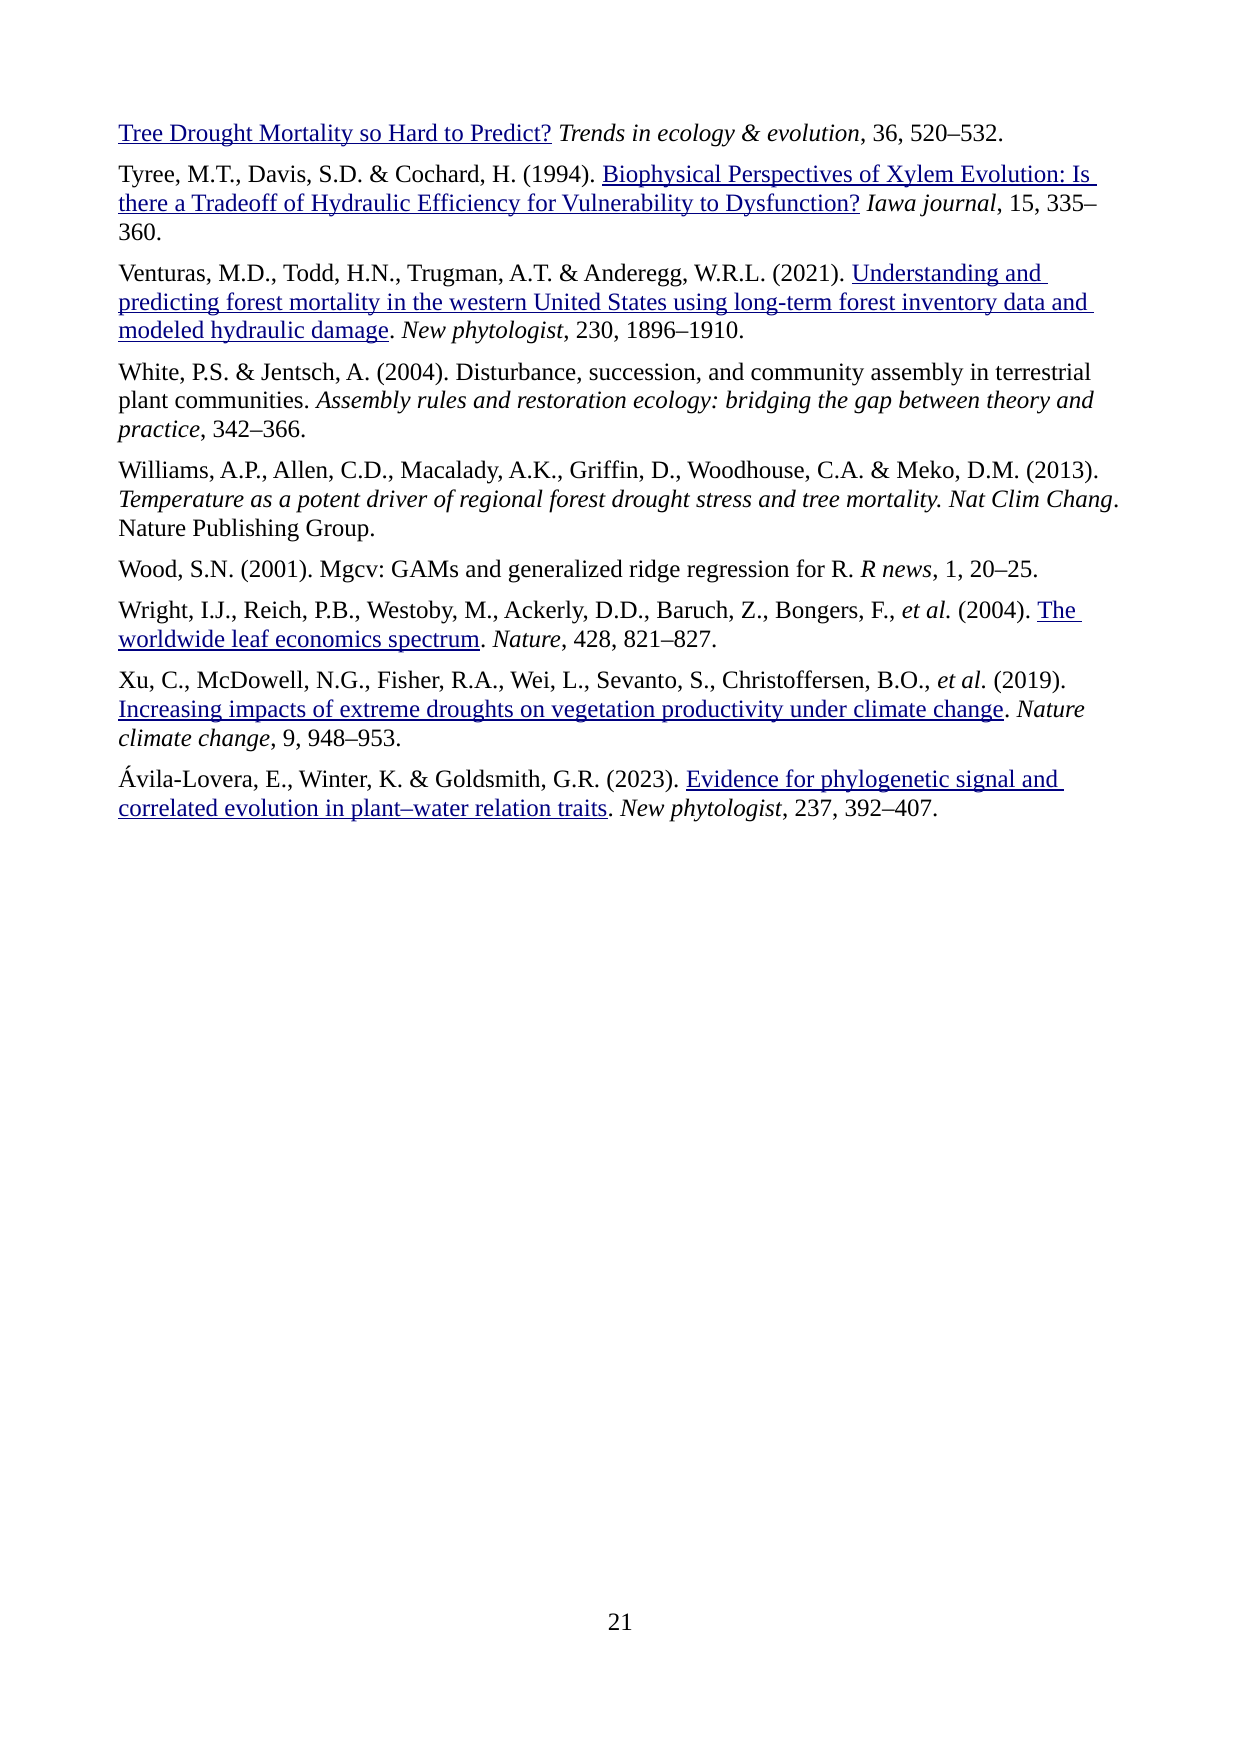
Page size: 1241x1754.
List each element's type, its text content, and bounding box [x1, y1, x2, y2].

text White, P.S. & Jentsch, A. (2004). Disturbance, succession, and community assembly in terrestrial plant communities. Assembly rules and restoration ecology: bridging the gap between theory and practice, 342–366. [118, 357, 1122, 443]
text Williams, A.P., Allen, C.D., Macalady, A.K., Griffin, D., Woodhouse, C.A. & Meko, D.M. (2013). Temperature as a potent driver of regional forest drought stress and tree mortality. Nat Clim Chang. Nature Publishing Group. [118, 456, 1122, 542]
text Wood, S.N. (2001). Mgcv: GAMs and generalized ridge regression for R. R news, 1, 20–25. [118, 554, 1122, 583]
text Tyree, M.T., Davis, S.D. & Cochard, H. (1994). Biophysical Perspectives of Xylem Evolution: Is there a Tradeoff of Hydraulic Efficiency for Vulnerability to Dysfunction? Iawa journal, 15, 335–360. [118, 159, 1122, 246]
text Wright, I.J., Reich, P.B., Westoby, M., Ackerly, D.D., Baruch, Z., Bongers, F., et al. (2004). The worldwide leaf economics spectrum. Nature, 428, 821–827. [118, 596, 1122, 653]
text Xu, C., McDowell, N.G., Fisher, R.A., Wei, L., Sevanto, S., Christoffersen, B.O., et al. (2019). Increasing impacts of extreme droughts on vegetation productivity under climate change. Nature climate change, 9, 948–953. [118, 666, 1122, 752]
text Ávila-Lovera, E., Winter, K. & Goldsmith, G.R. (2023). Evidence for phylogenetic signal and correlated evolution in plant–water relation traits. New phytologist, 237, 392–407. [118, 764, 1122, 822]
text Tree Drought Mortality so Hard to Predict? Trends in ecology & evolution, 36, 520–532. [118, 118, 1122, 147]
text Venturas, M.D., Todd, H.N., Trugman, A.T. & Anderegg, W.R.L. (2021). Understanding and predicting forest mortality in the western United States using long-term forest inventory data and modeled hydraulic damage. New phytologist, 230, 1896–1910. [118, 258, 1122, 344]
